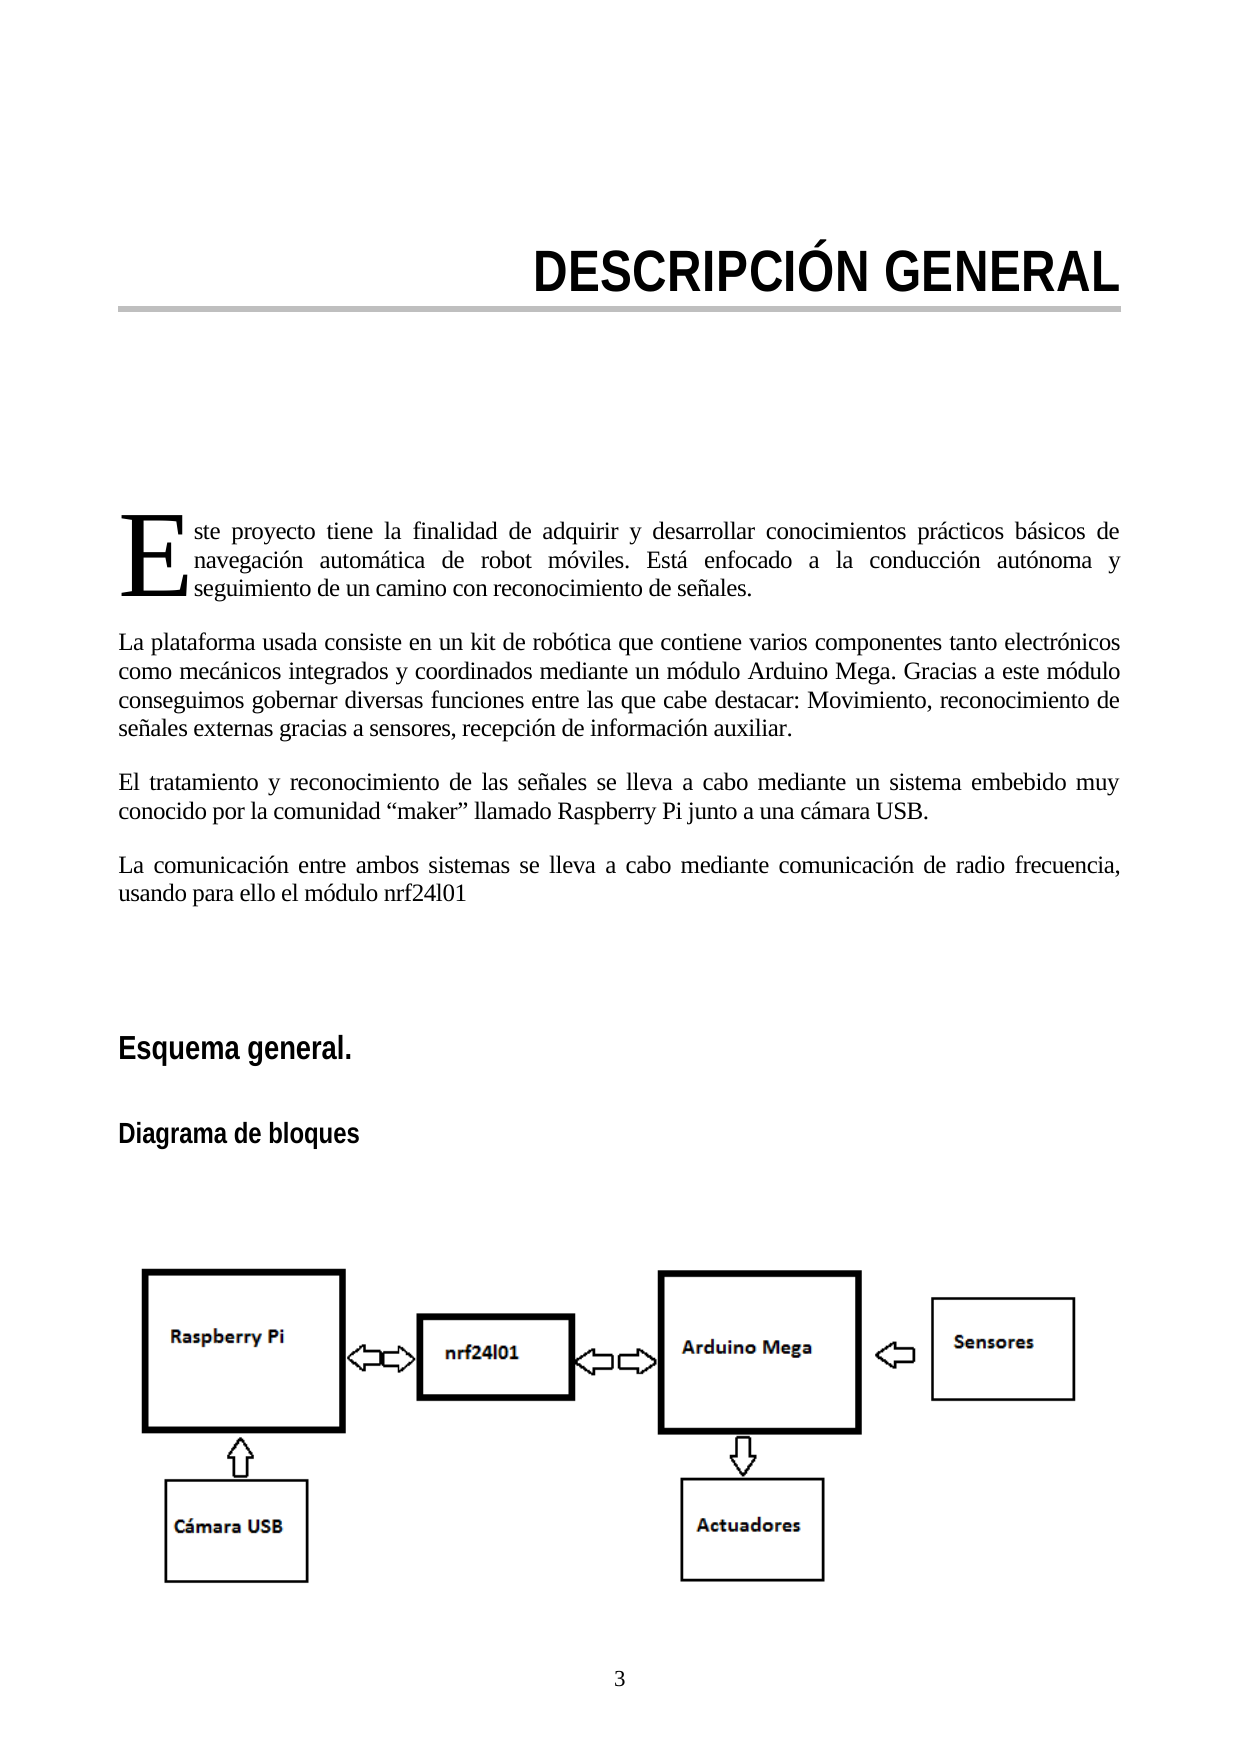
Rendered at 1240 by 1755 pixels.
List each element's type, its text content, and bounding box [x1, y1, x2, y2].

text Este proyecto tiene la finalidad de adquirir y desarrollar conocimientos prácticos básicos de navegación automática de robot móviles. Está enfocado a la conducción autónoma y seguimiento de un camino con reconocimiento de señales. [118, 516, 1121, 602]
subtitle Esquema general. [118, 1028, 1122, 1066]
text La plataforma usada consiste en un kit de robótica que contiene varios componentes tanto electrónicos como mecánicos integrados y coordinados mediante un módulo Arduino Mega. Gracias a este módulo conseguimos gobernar diversas funciones entre las que cabe destacar: Movimiento, reconocimiento de señales externas gracias a sensores, recepción de información auxiliar. [118, 627, 1121, 742]
text El tratamiento y reconocimiento de las señales se lleva a cabo mediante un sistema embebido muy conocido por la comunidad “maker” llamado Raspberry Pi junto a una cámara USB. [118, 767, 1121, 825]
subtitle DESCRIPCIÓN GENERAL [118, 237, 1121, 306]
subtitle Diagrama de bloques [118, 1116, 1121, 1150]
text La comunicación entre ambos sistemas se lleva a cabo mediante comunicación de radio frecuencia, usando para ello el módulo nrf24l01 [118, 850, 1121, 907]
